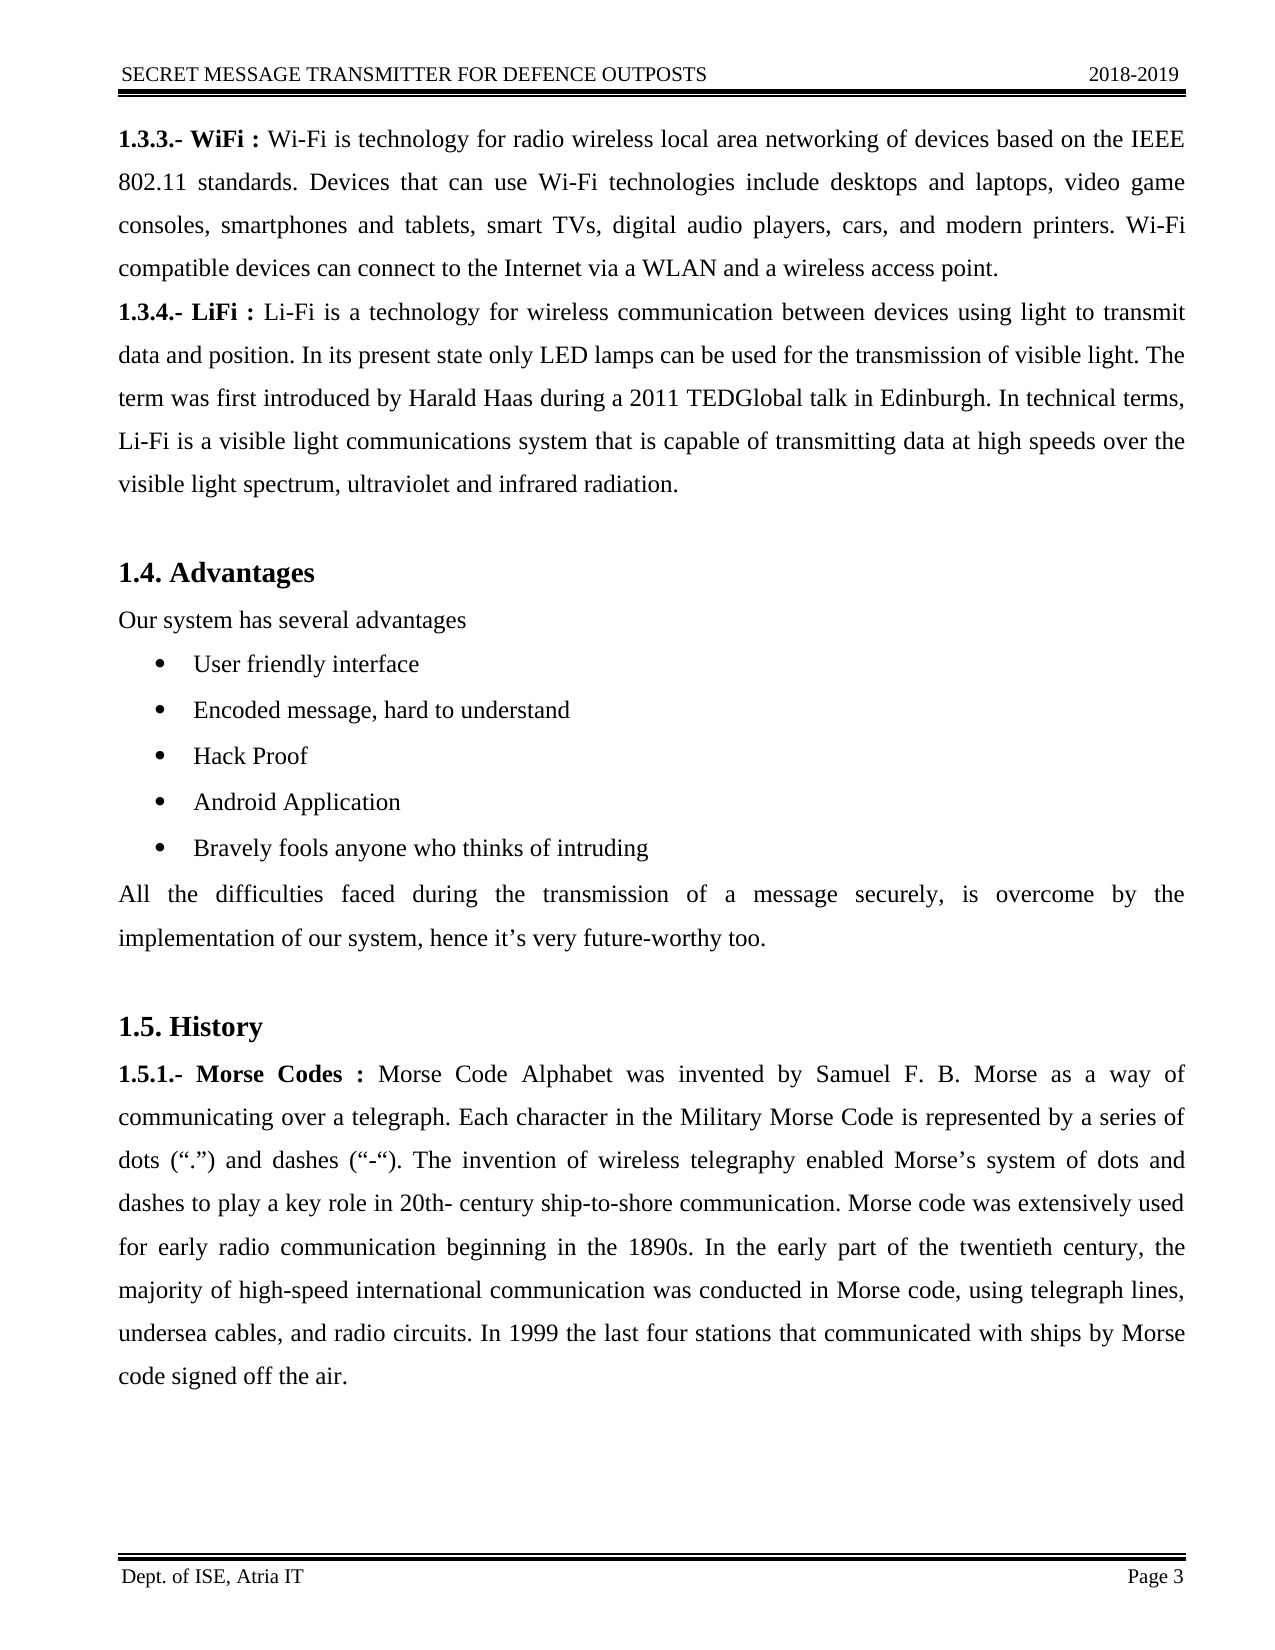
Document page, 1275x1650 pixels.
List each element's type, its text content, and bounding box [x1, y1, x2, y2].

text 1.3.3.- WiFi : Wi-Fi is technology for radio wireless local area networking of devices based on the IEEE 802.11 standards. Devices that can use Wi-Fi technologies include desktops and laptops, video game consoles, smartphones and tablets, smart TVs, digital audio players, cars, and modern printers. Wi-Fi compatible devices can connect to the Internet via a WLAN and a wireless access point. [118, 124, 1186, 282]
list Encoded message, hard to understand [156, 695, 1186, 724]
text Our system has several advantages [118, 606, 1186, 634]
list User friendly interface [156, 649, 1186, 677]
text 1.5. History [118, 1009, 1186, 1042]
list Bravely fools anyone who thinks of intruding [156, 833, 1186, 862]
list Android Application [156, 787, 1186, 816]
text 1.4. Advantages [118, 555, 1186, 589]
text 1.5.1.- Morse Codes : Morse Code Alphabet was invented by Samuel F. B. Morse as a way of communicating over a telegraph. Each character in the Military Morse Code is represented by a series of dots (“.”) and dashes (“-“). The invention of wireless telegraphy enabled Morse’s system of dots and dashes to play a key role in 20th- century ship-to-shore communication. Morse code was extensively used for early radio communication beginning in the 1890s. In the early part of the twentieth century, the majority of high-speed international communication was conducted in Morse code, using telegraph lines, undersea cables, and radio circuits. In 1999 the last four stations that communicated with ships by Morse code signed off the air. [118, 1059, 1186, 1390]
text 1.3.4.- LiFi : Li-Fi is a technology for wireless communication between devices using light to transmit data and position. In its present state only LED lamps can be used for the transmission of visible light. The term was first introduced by Harald Haas during a 2011 TEDGlobal talk in Edinburgh. In technical terms, Li-Fi is a visible light communications system that is capable of transmitting data at high speeds over the visible light spectrum, ultraviolet and infrared radiation. [118, 297, 1186, 498]
text All the difficulties faced during the transmission of a message securely, is overcome by the implementation of our system, hence it’s very future-worthy too. [118, 879, 1186, 951]
list Hack Proof [156, 741, 1186, 770]
